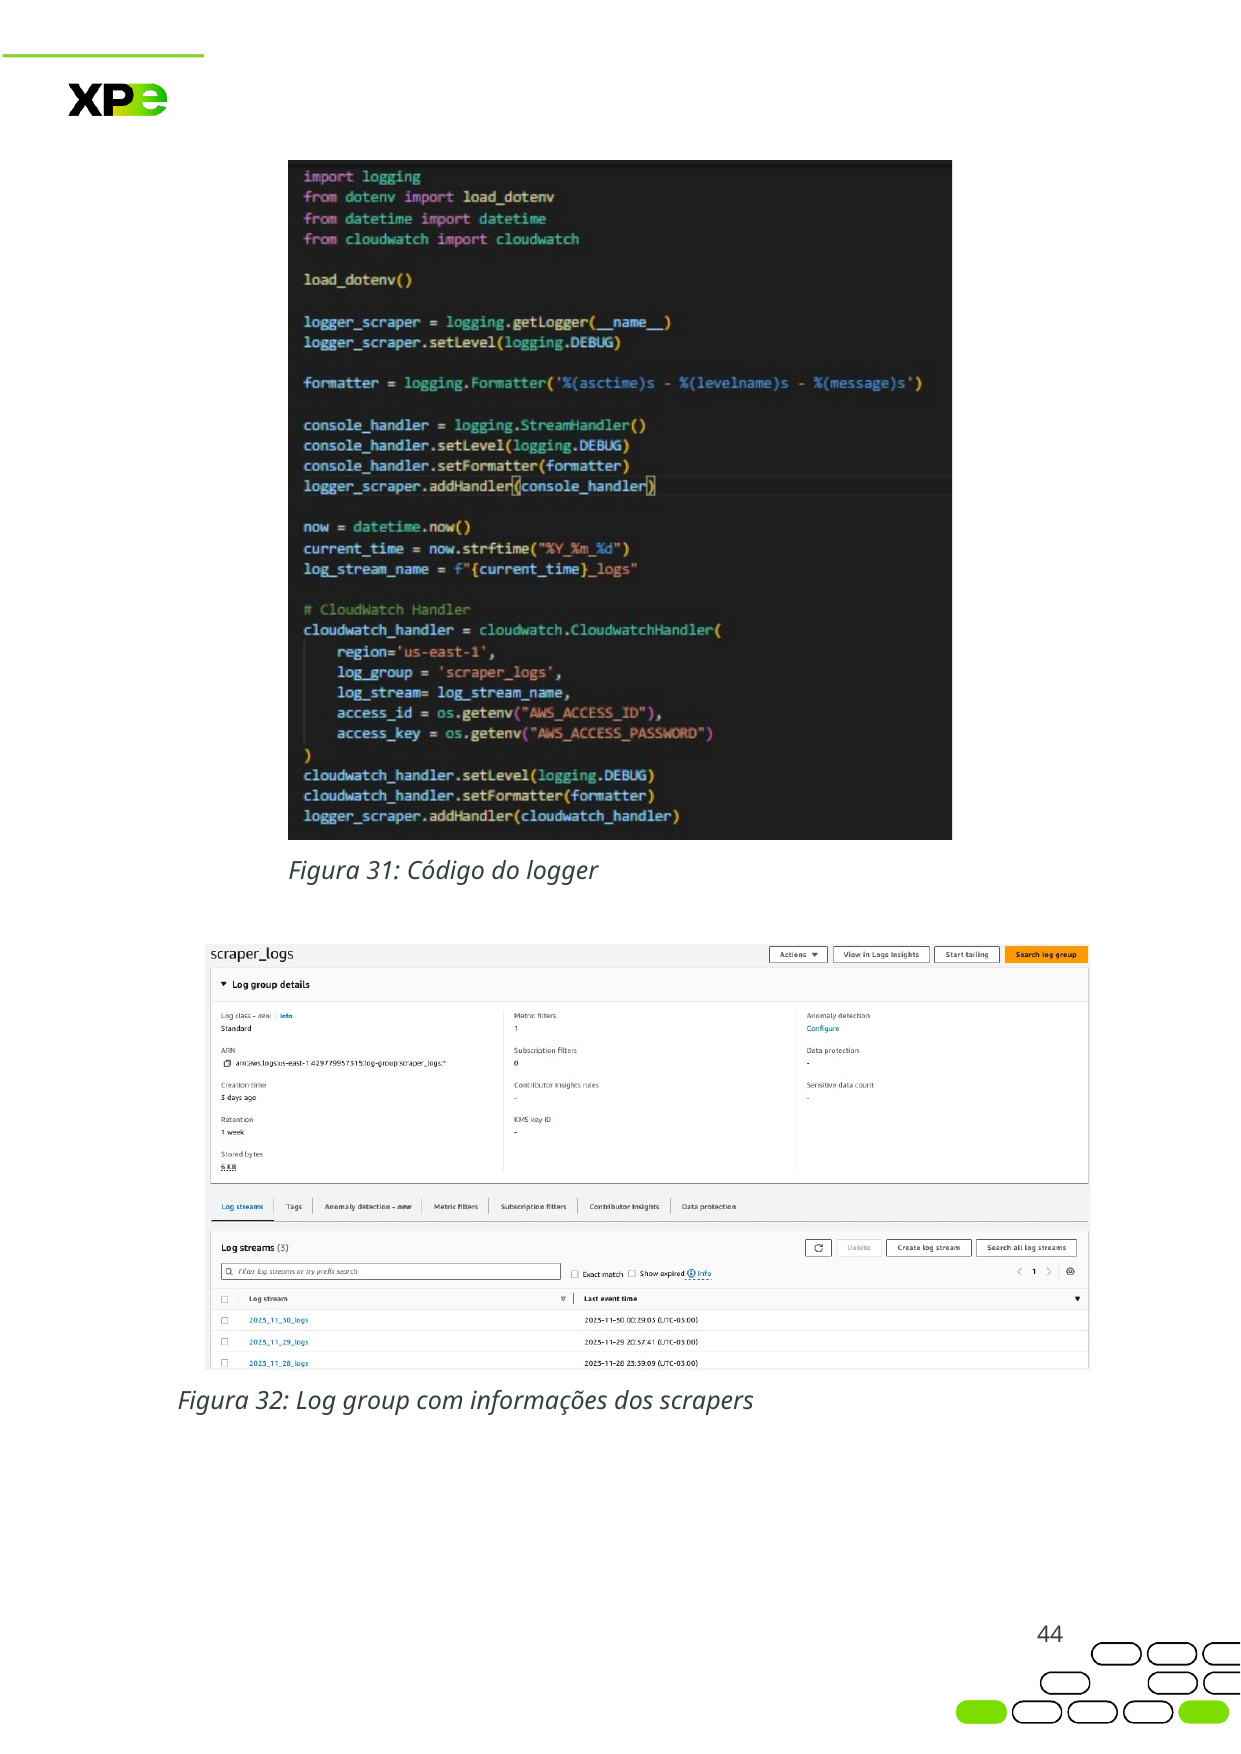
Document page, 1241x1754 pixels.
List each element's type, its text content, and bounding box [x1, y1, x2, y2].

picture [955, 1642, 1241, 1724]
text Figura 33: Código do logger [288, 840, 952, 886]
picture [2, 51, 205, 148]
text Figura 34: Log group com informações dos scrapers [177, 945, 1118, 1416]
picture [288, 160, 953, 840]
picture [204, 944, 1091, 1370]
